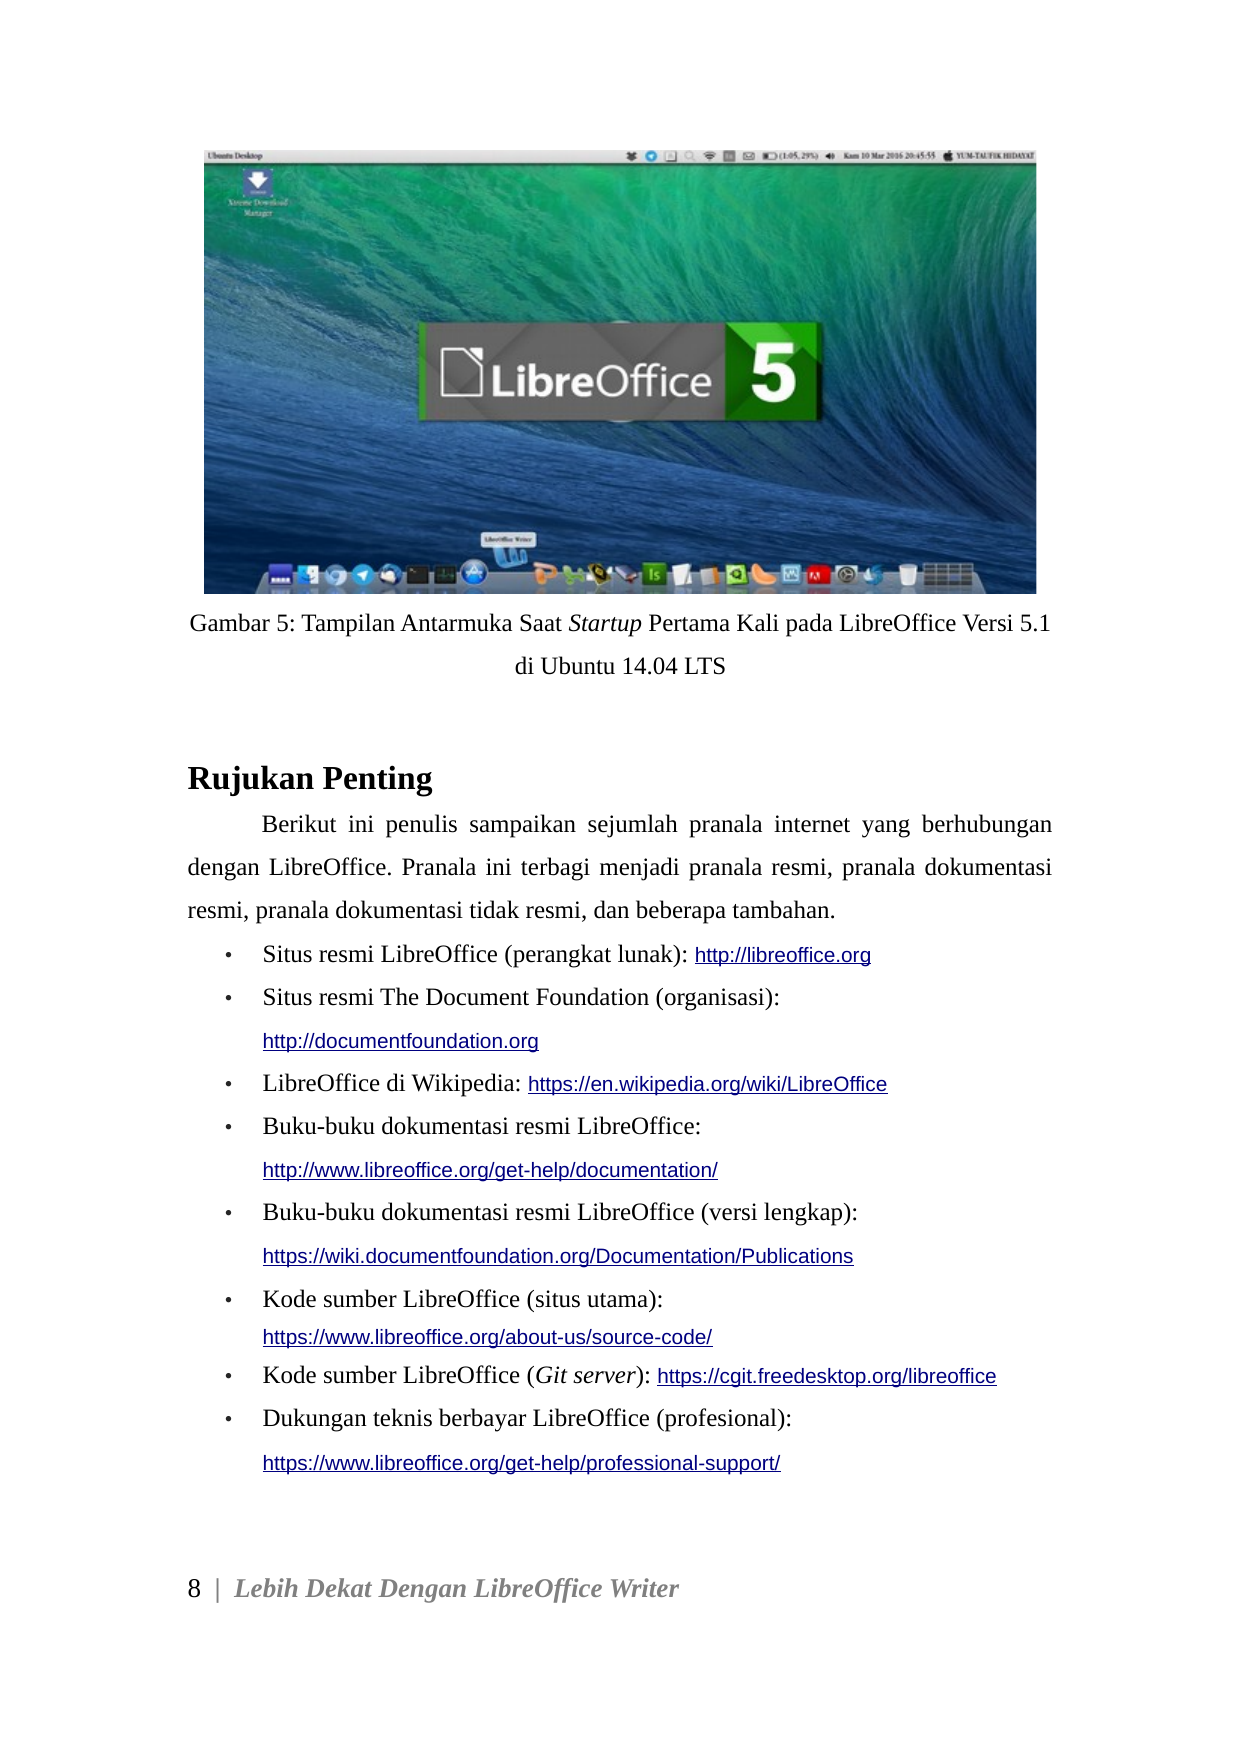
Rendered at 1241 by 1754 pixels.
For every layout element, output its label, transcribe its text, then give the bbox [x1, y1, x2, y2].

list Situs resmi The Document Foundation (organisasi): http://documentfoundation.org [225, 982, 1053, 1054]
list Kode sumber LibreOffice (Git server): https://cgit.freedesktop.org/libreoffice [225, 1360, 1053, 1389]
text Gambar 5: Tampilan Antarmuka Saat Startup Pertama Kali pada LibreOffice Versi 5.1 di Ubuntu 14.04 LTS [187, 150, 1053, 680]
picture [204, 150, 1037, 594]
list Buku-buku dokumentasi resmi LibreOffice (versi lengkap): https://wiki.documentfoundation.org/Documentation/Publications [225, 1197, 1053, 1269]
list Dukungan teknis berbayar LibreOffice (profesional): https://www.libreoffice.org/get-help/professional-support/ [225, 1403, 1053, 1475]
list LibreOffice di Wikipedia: https://en.wikipedia.org/wiki/LibreOffice [225, 1068, 1053, 1097]
list Kode sumber LibreOffice (situs utama): https://www.libreoffice.org/about-us/source-code/ [225, 1284, 1053, 1348]
subtitle Rujukan Penting [187, 758, 1053, 797]
list Situs resmi LibreOffice (perangkat lunak): http://libreoffice.org [225, 939, 1053, 967]
text Berikut ini penulis sampaikan sejumlah pranala internet yang berhubungan dengan LibreOffice. Pranala ini terbagi menjadi pranala resmi, pranala dokumentasi resmi, pranala dokumentasi tidak resmi, dan beberapa tambahan. [187, 809, 1053, 924]
list Buku-buku dokumentasi resmi LibreOffice: http://www.libreoffice.org/get-help/documentation/ [225, 1111, 1053, 1183]
